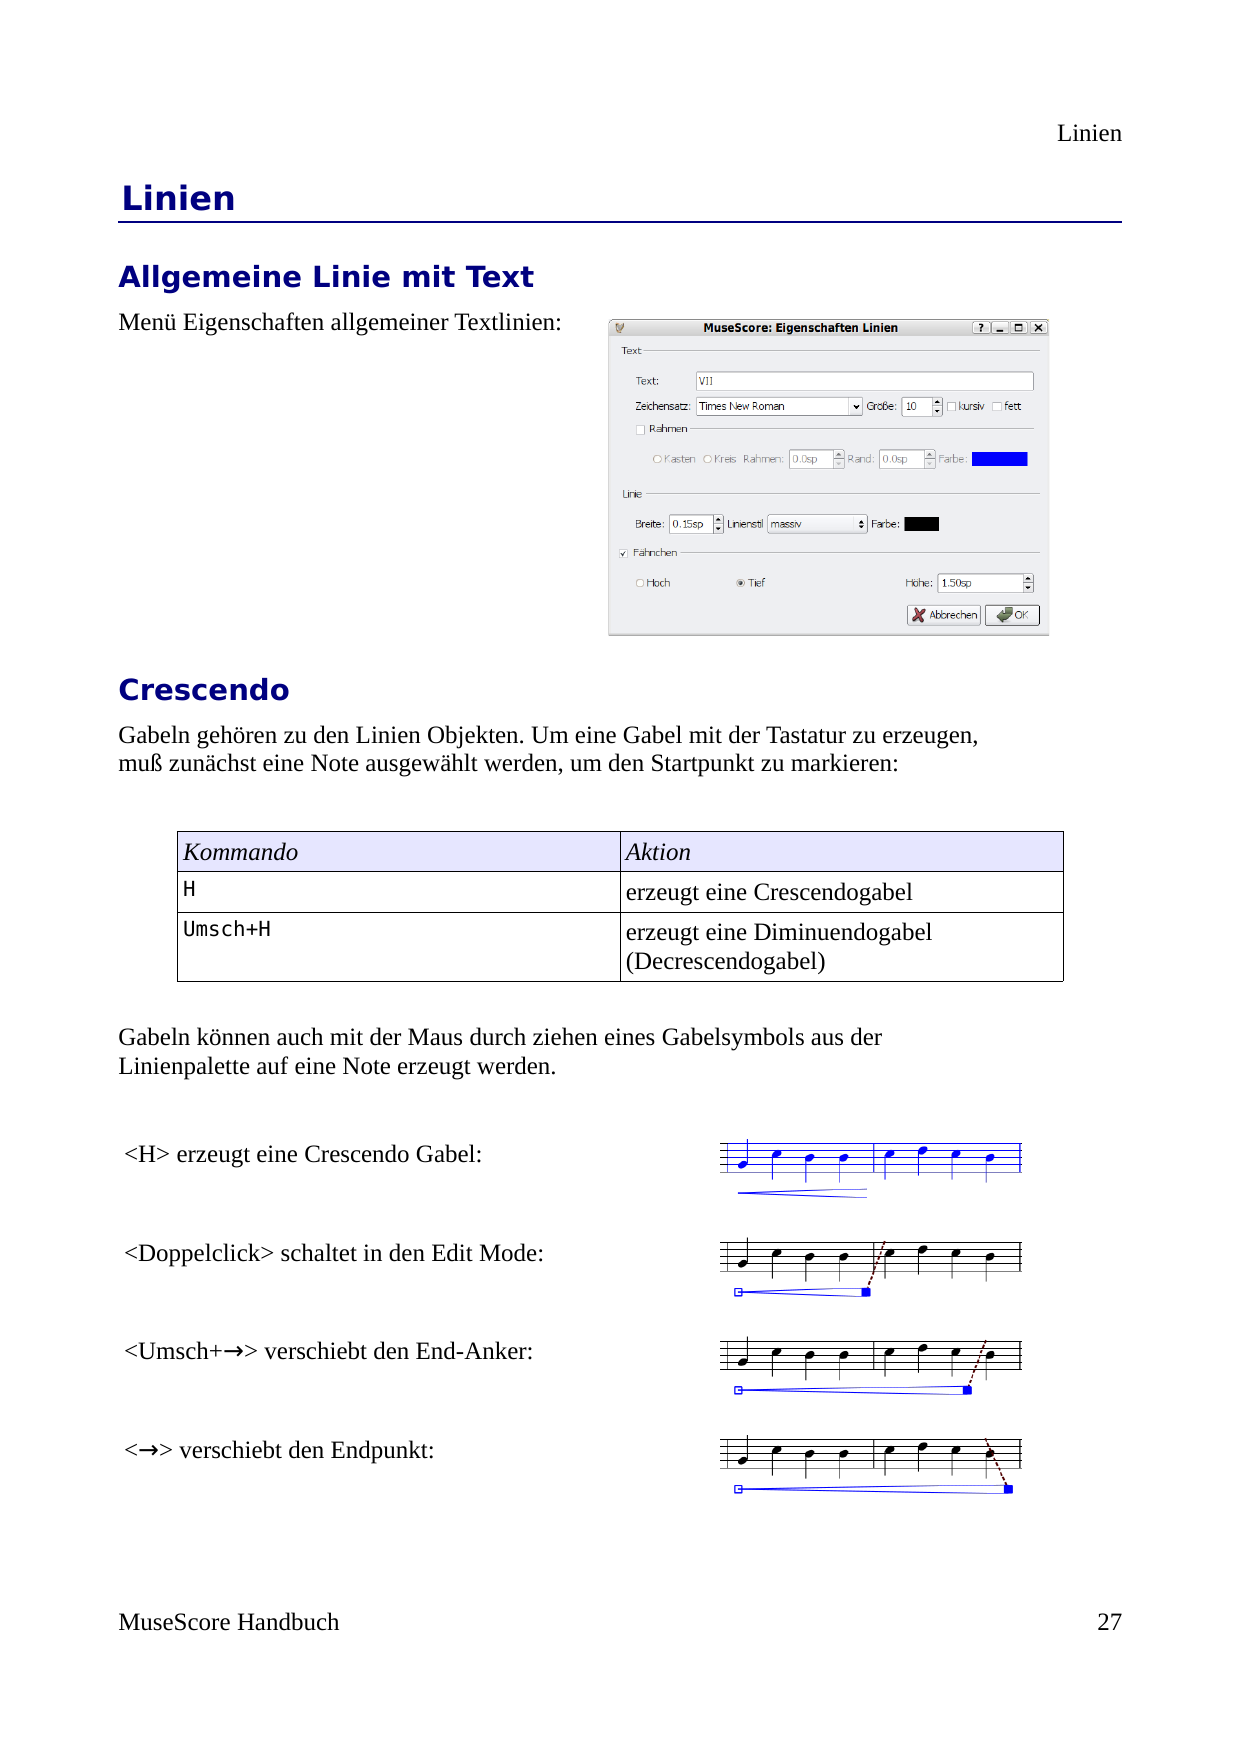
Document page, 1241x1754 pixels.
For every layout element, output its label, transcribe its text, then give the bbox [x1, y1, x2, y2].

subtitle Crescendo [118, 673, 1122, 707]
table_cell [620, 1232, 1122, 1331]
table_header [620, 1133, 1122, 1197]
text Gabeln können auch mit der Maus durch ziehen eines Gabelsymbols aus der Linienpalette auf eine Note erzeugt werden. [118, 1022, 1004, 1079]
subtitle Linien [118, 176, 1122, 221]
table_cell [620, 1331, 1122, 1429]
picture [720, 1336, 1022, 1395]
table_cell <Doppelclick> schaltet in den Edit Mode: [118, 1232, 620, 1331]
table_cell <Umsch+→> verschiebt den End-Anker: [118, 1331, 620, 1429]
table_cell erzeugt eine Crescendogabel [621, 872, 1063, 912]
table_header [620, 1198, 1122, 1232]
picture [608, 319, 1050, 636]
table_cell [620, 1429, 1122, 1493]
text Menü Eigenschaften allgemeiner Textlinien: [118, 307, 1004, 636]
table_cell Umsch+H [178, 913, 620, 981]
subtitle Allgemeine Linie mit Text [118, 261, 1122, 295]
picture [720, 1435, 1022, 1494]
text Gabeln gehören zu den Linien Objekten. Um eine Gabel mit der Tastatur zu erzeugen, muß zunächst eine Note ausgewählt werden, um den Startpunkt zu markieren: [118, 720, 1004, 777]
table_cell H [178, 872, 620, 912]
table_header <H> erzeugt eine Crescendo Gabel: [118, 1133, 620, 1232]
table_header Aktion [621, 832, 1063, 871]
picture [720, 1237, 1022, 1297]
table_cell [620, 1494, 1122, 1528]
picture [720, 1139, 1022, 1198]
table_cell <→> verschiebt den Endpunkt: [118, 1429, 620, 1528]
table_header Kommando [178, 832, 620, 871]
table_cell erzeugt eine Diminuendogabel (Decrescendogabel) [621, 913, 1063, 981]
